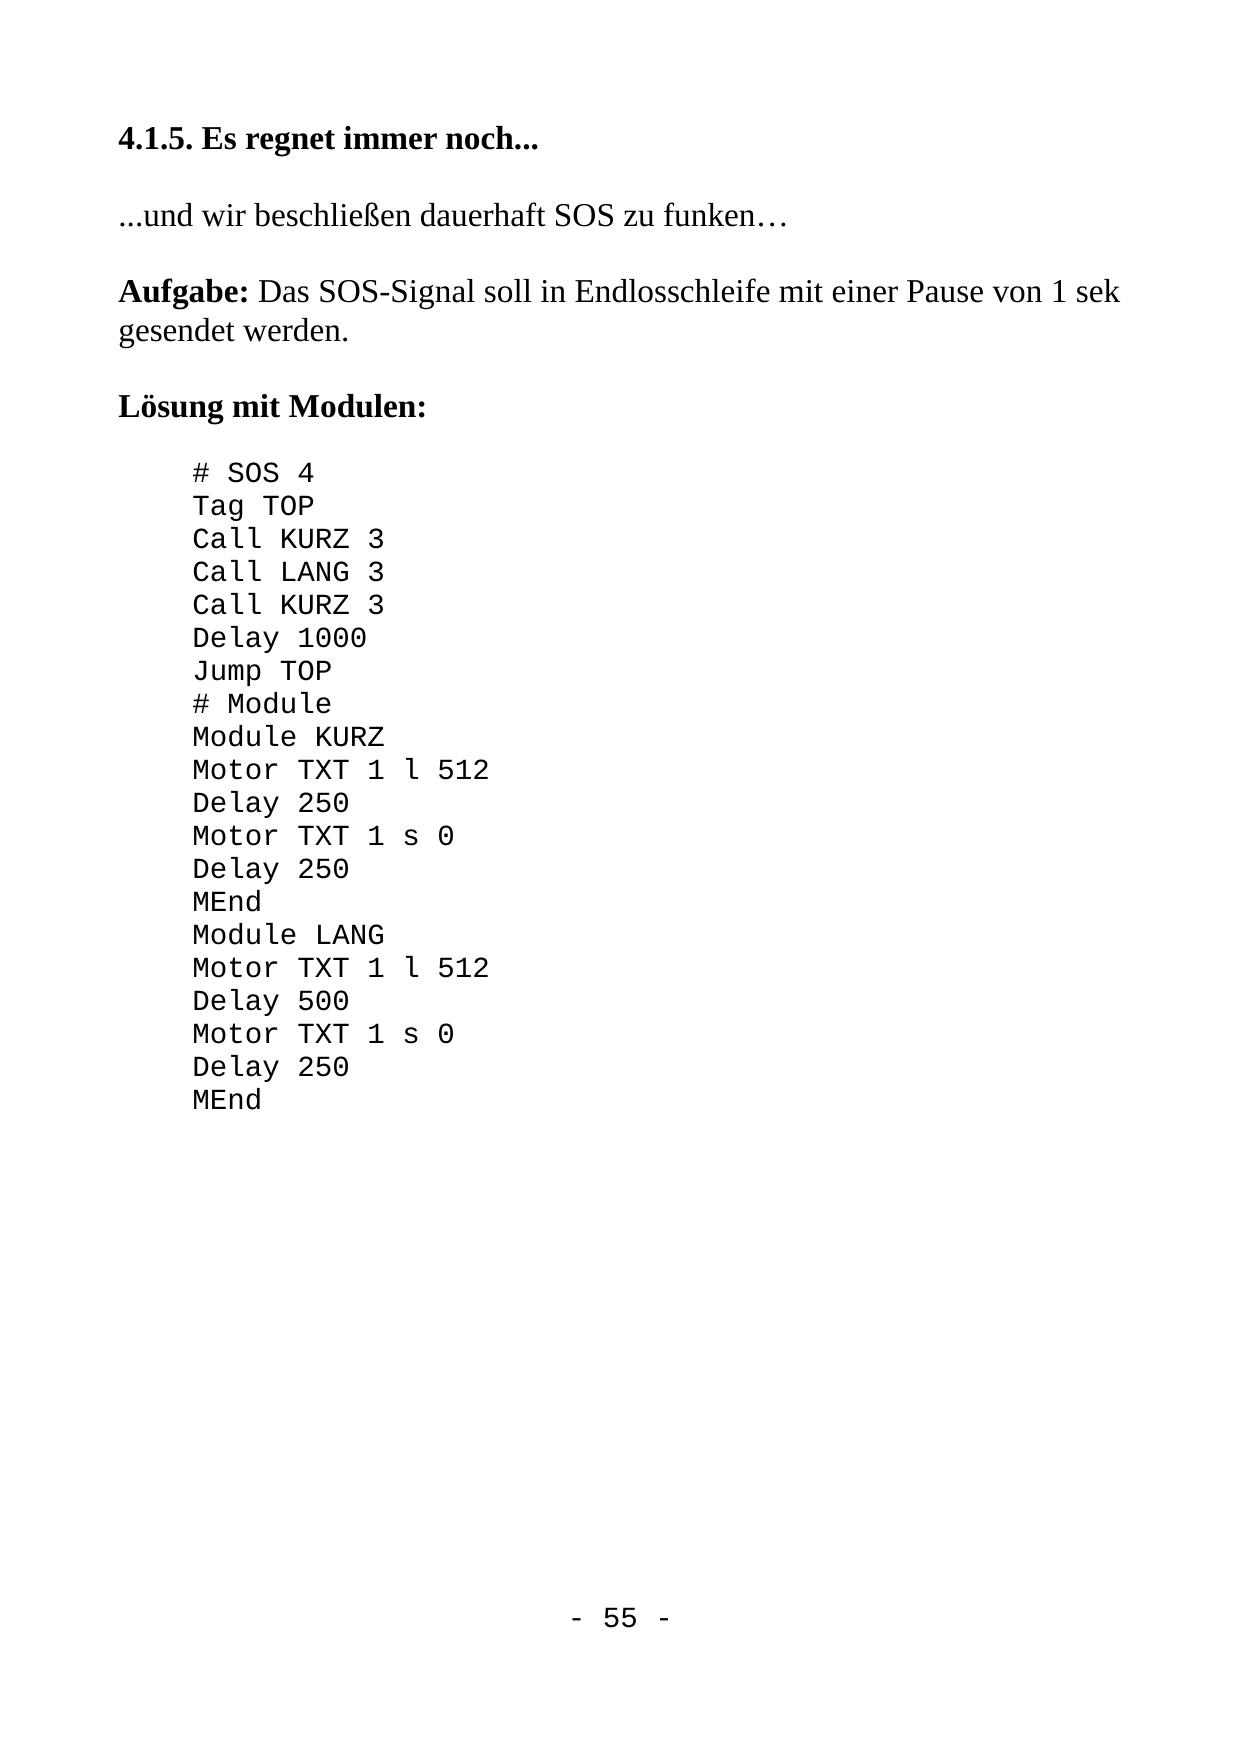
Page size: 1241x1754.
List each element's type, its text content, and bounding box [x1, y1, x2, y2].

text Aufgabe: Das SOS-Signal soll in Endlosschleife mit einer Pause von 1 sek gesendet werden. [118, 271, 1122, 348]
text Delay 250 [118, 854, 1122, 887]
text # Module [118, 689, 1122, 722]
text # SOS 4 [118, 458, 1122, 491]
text Delay 250 [118, 788, 1122, 821]
text Call KURZ 3 [118, 524, 1122, 557]
text Motor TXT 1 s 0 [118, 1019, 1122, 1052]
text Module LANG [118, 920, 1122, 953]
text Tag TOP [118, 491, 1122, 524]
text Motor TXT 1 s 0 [118, 821, 1122, 854]
text ...und wir beschließen dauerhaft SOS zu funken… [118, 195, 1122, 233]
text Call KURZ 3 [118, 590, 1122, 623]
text Delay 1000 [118, 623, 1122, 656]
text Module KURZ [118, 722, 1122, 755]
text Delay 500 [118, 986, 1122, 1019]
text Lösung mit Modulen: [118, 386, 1122, 425]
text Motor TXT 1 l 512 [118, 755, 1122, 788]
text Jump TOP [118, 656, 1122, 689]
text Call LANG 3 [118, 557, 1122, 590]
text MEnd [118, 1085, 1122, 1118]
text MEnd [118, 887, 1122, 920]
text Motor TXT 1 l 512 [118, 953, 1122, 986]
text 4.1.5. Es regnet immer noch... [118, 118, 1122, 156]
text Delay 250 [118, 1052, 1122, 1085]
